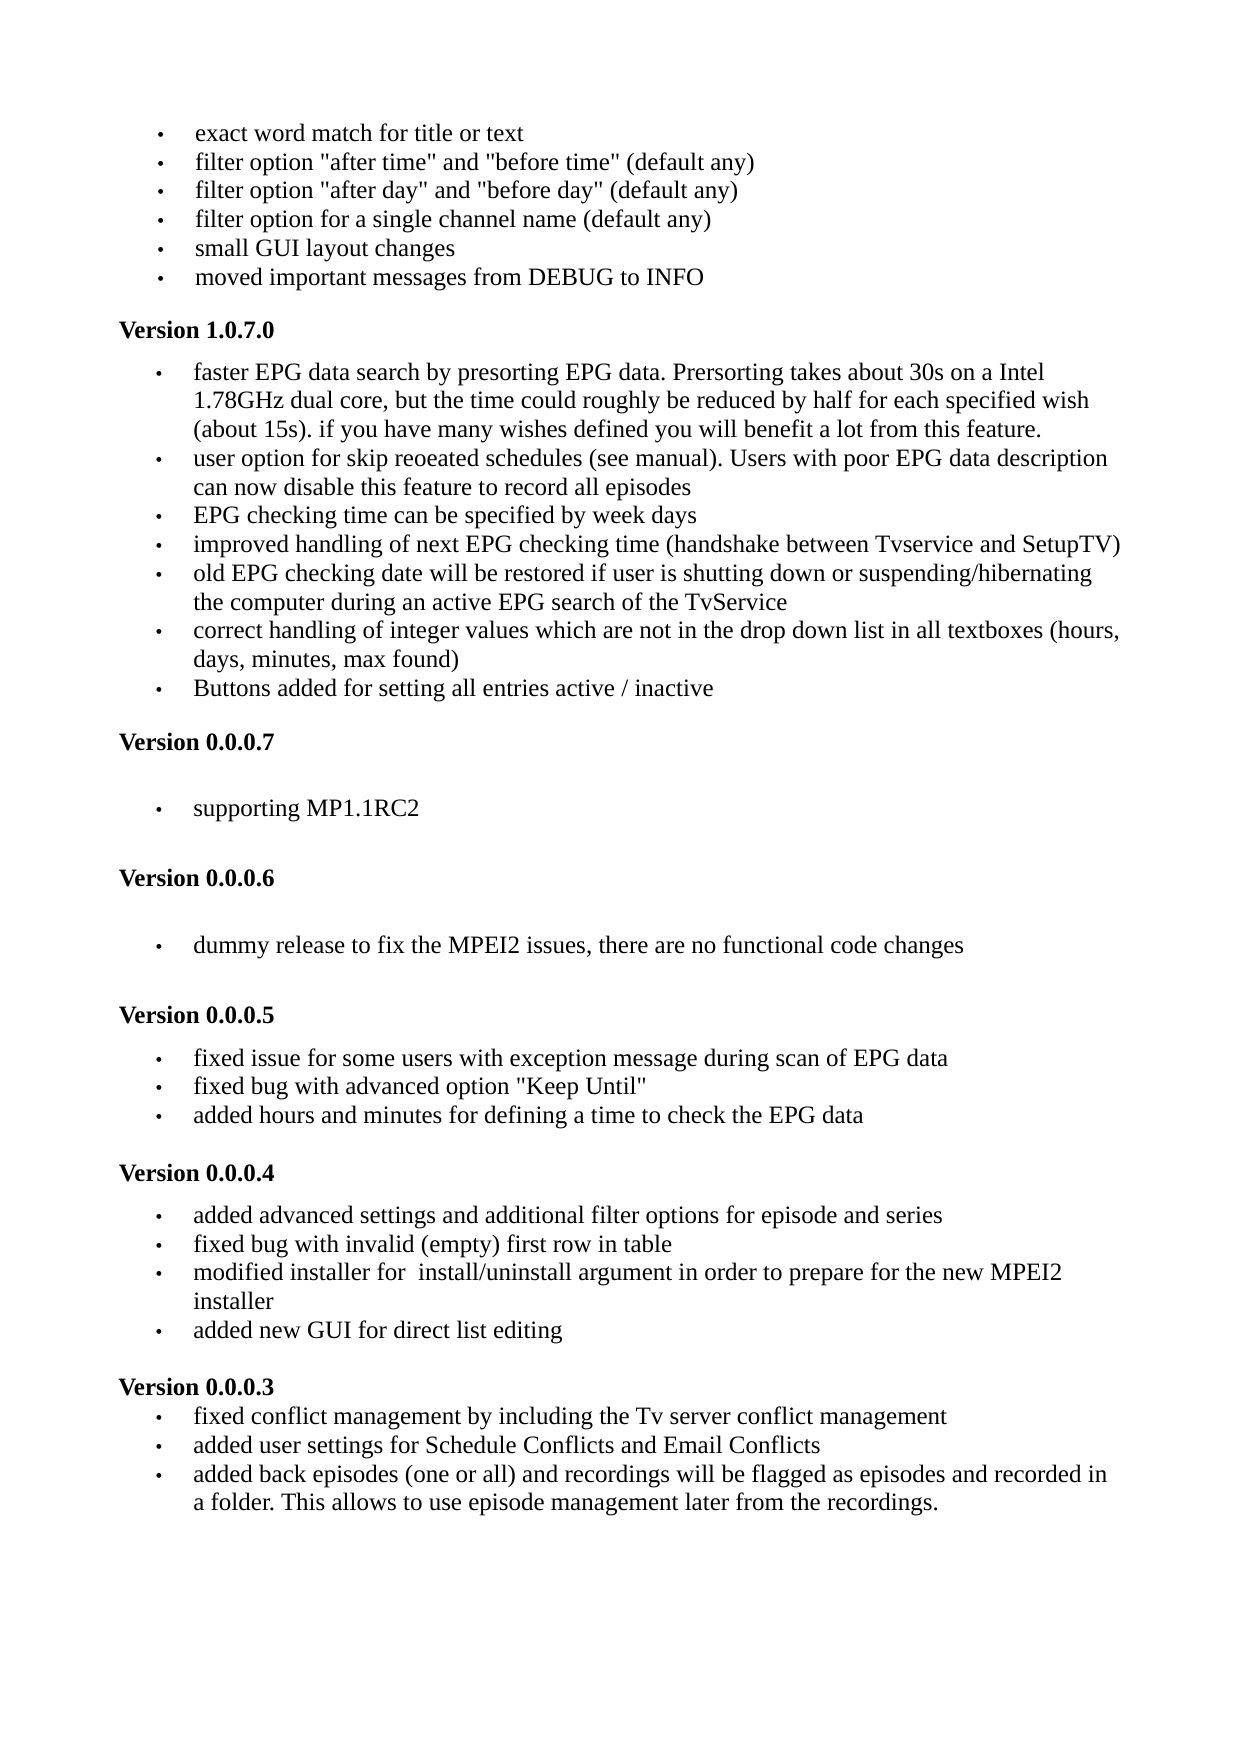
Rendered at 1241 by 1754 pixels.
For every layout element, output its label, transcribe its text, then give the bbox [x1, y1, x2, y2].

list improved handling of next EPG checking time (handshake between Tvservice and SetupTV) [156, 529, 1122, 558]
text Version 1.0.7.0 [45, 316, 1119, 344]
text Version 0.0.0.5 [45, 997, 1119, 1030]
list fixed issue for some users with exception message during scan of EPG data [156, 1043, 1122, 1071]
list modified installer for install/uninstall argument in order to prepare for the new MPEI2 installer [156, 1257, 1122, 1315]
list dummy release to fix the MPEI2 issues, there are no functional code changes [156, 930, 1122, 959]
list moved important messages from DEBUG to INFO [157, 262, 1122, 291]
list filter option for a single channel name (default any) [157, 204, 1122, 233]
list filter option "after day" and "before day" (default any) [157, 176, 1122, 204]
list added back episodes (one or all) and recordings will be flagged as episodes and recorded in a folder. This allows to use episode management later from the recordings. [156, 1459, 1122, 1516]
list small GUI layout changes [157, 233, 1122, 262]
list fixed conflict management by including the Tv server conflict management [156, 1401, 1122, 1430]
list fixed bug with invalid (empty) first row in table [156, 1229, 1122, 1257]
list Buttons added for setting all entries active / inactive [156, 673, 1122, 702]
list added hours and minutes for defining a time to check the EPG data [156, 1100, 1122, 1129]
text Version 0.0.0.3 [118, 1372, 1122, 1401]
list correct handling of integer values which are not in the drop down list in all textboxes (hours, days, minutes, max found) [156, 616, 1122, 673]
list old EPG checking date will be restored if user is shutting down or suspending/hibernating the computer during an active EPG search of the TvService [156, 558, 1122, 616]
list faster EPG data search by presorting EPG data. Prersorting takes about 30s on a Intel 1.78GHz dual core, but the time could roughly be reduced by half for each specified wish (about 15s). if you have many wishes defined you will benefit a lot from this feature. [156, 357, 1122, 443]
list added advanced settings and additional filter options for episode and series [156, 1200, 1122, 1229]
list filter option "after time" and "before time" (default any) [157, 147, 1122, 176]
list exact word match for title or text [157, 118, 1122, 147]
text Version 0.0.0.7 [45, 727, 1119, 756]
text Version 0.0.0.4 [45, 1154, 1119, 1187]
list added user settings for Schedule Conflicts and Email Conflicts [156, 1430, 1122, 1459]
text Version 0.0.0.6 [45, 859, 1119, 893]
list supporting MP1.1RC2 [156, 793, 1122, 822]
list fixed bug with advanced option "Keep Until" [156, 1071, 1122, 1100]
list user option for skip reoeated schedules (see manual). Users with poor EPG data description can now disable this feature to record all episodes [156, 443, 1122, 501]
list EPG checking time can be specified by week days [156, 501, 1122, 529]
list added new GUI for direct list editing [156, 1315, 1122, 1344]
